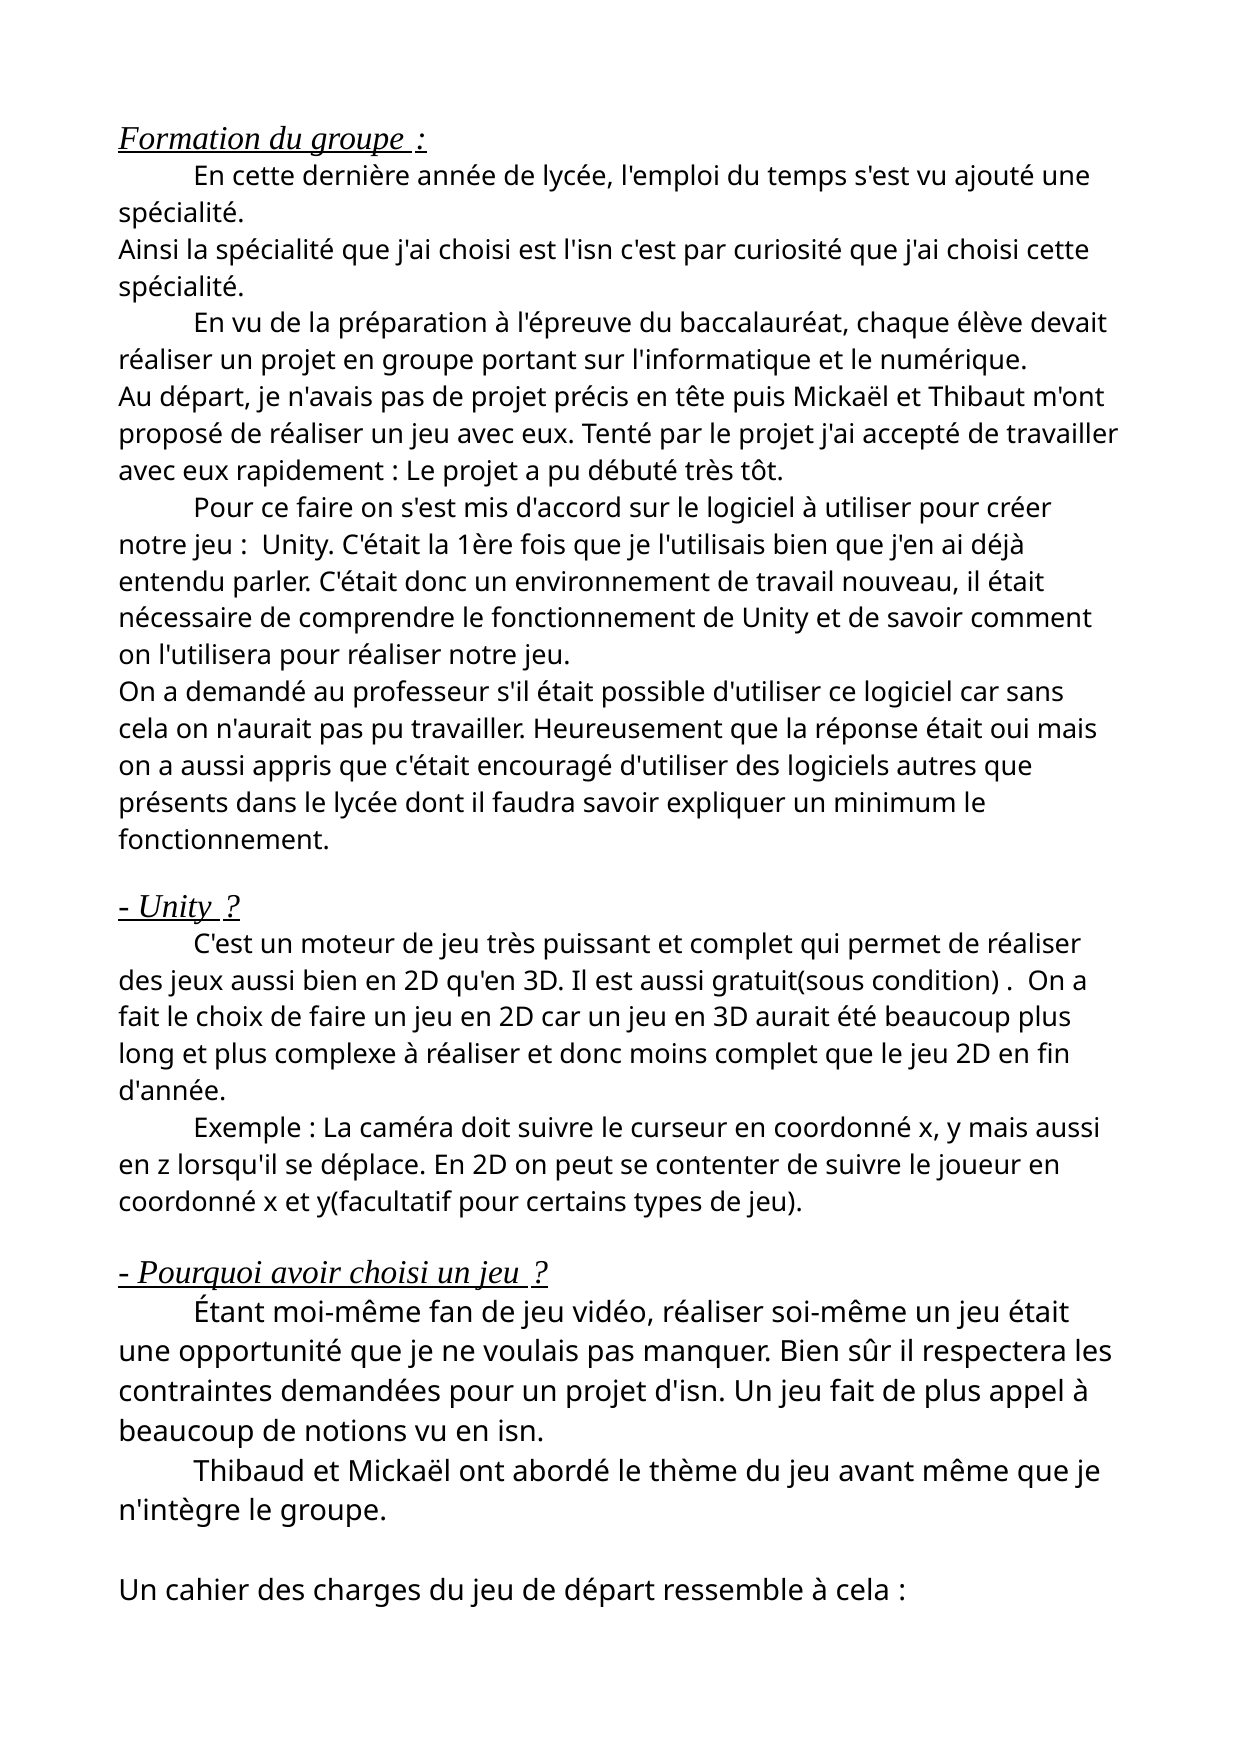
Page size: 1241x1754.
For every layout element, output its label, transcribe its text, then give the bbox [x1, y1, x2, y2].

text - Pourquoi avoir choisi un jeu ? [118, 1253, 1122, 1291]
text Un cahier des charges du jeu de départ ressemble à cela : [118, 1569, 1122, 1608]
text Formation du groupe : [118, 118, 1122, 156]
text Ainsi la spécialité que j'ai choisi est l'isn c'est par curiosité que j'ai choisi cette spécialité. [118, 230, 1122, 304]
text C'est un moteur de jeu très puissant et complet qui permet de réaliser des jeux aussi bien en 2D qu'en 3D. Il est aussi gratuit(sous condition) . On a fait le choix de faire un jeu en 2D car un jeu en 3D aurait été beaucoup plus long et plus complexe à réaliser et donc moins complet que le jeu 2D en fin d'année. [118, 924, 1122, 1108]
text On a demandé au professeur s'il était possible d'utiliser ce logiciel car sans cela on n'aurait pas pu travailler. Heureusement que la réponse était oui mais on a aussi appris que c'était encouragé d'utiliser des logiciels autres que présents dans le lycée dont il faudra savoir expliquer un minimum le fonctionnement. [118, 673, 1122, 857]
text Thibaud et Mickaël ont abordé le thème du jeu avant même que je n'intègre le groupe. [118, 1450, 1122, 1529]
text - Unity ? [118, 886, 1122, 924]
text Au départ, je n'avais pas de projet précis en tête puis Mickaël et Thibaut m'ont proposé de réaliser un jeu avec eux. Tenté par le projet j'ai accepté de travailler avec eux rapidement : Le projet a pu débuté très tôt. [118, 378, 1122, 488]
text Pour ce faire on s'est mis d'accord sur le logiciel à utiliser pour créer notre jeu : Unity. C'était la 1ère fois que je l'utilisais bien que j'en ai déjà entendu parler. C'était donc un environnement de travail nouveau, il était nécessaire de comprendre le fonctionnement de Unity et de savoir comment on l'utilisera pour réaliser notre jeu. [118, 488, 1122, 673]
text Étant moi-même fan de jeu vidéo, réaliser soi-même un jeu était une opportunité que je ne voulais pas manquer. Bien sûr il respectera les contraintes demandées pour un projet d'isn. Un jeu fait de plus appel à beaucoup de notions vu en isn. [118, 1291, 1122, 1450]
text En vu de la préparation à l'épreuve du baccalauréat, chaque élève devait réaliser un projet en groupe portant sur l'informatique et le numérique. [118, 304, 1122, 378]
text Exemple : La caméra doit suivre le curseur en coordonné x, y mais aussi en z lorsqu'il se déplace. En 2D on peut se contenter de suivre le joueur en coordonné x et y(facultatif pour certains types de jeu). [118, 1108, 1122, 1219]
text En cette dernière année de lycée, l'emploi du temps s'est vu ajouté une spécialité. [118, 156, 1122, 230]
